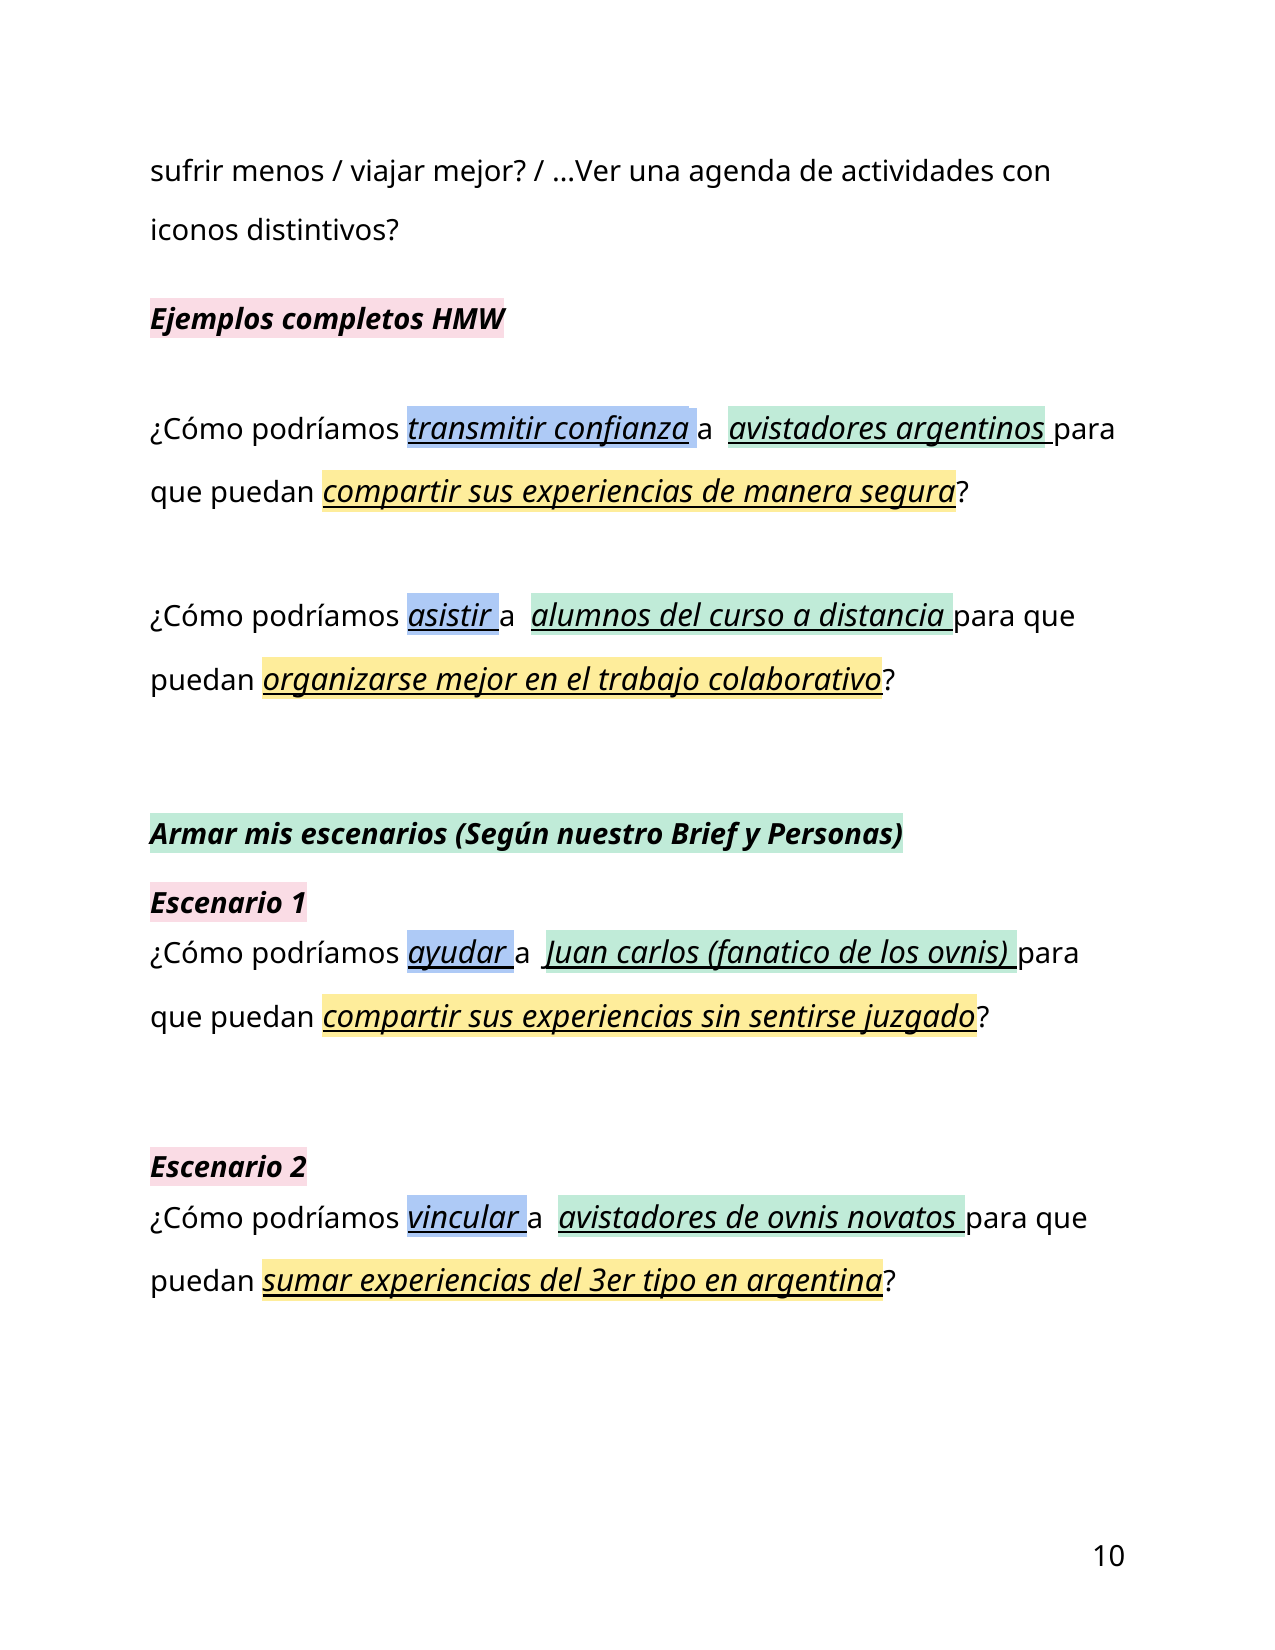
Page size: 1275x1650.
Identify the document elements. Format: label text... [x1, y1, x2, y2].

text ¿Cómo podríamos vincular a avistadores de ovnis novatos para que puedan sumar experiencias del 3er tipo en argentina? [150, 1194, 1125, 1301]
text ¿Cómo podríamos transmitir confianza a avistadores argentinos para que puedan compartir sus experiencias de manera segura? [150, 406, 1125, 512]
text sufrir menos / viajar mejor? / …Ver una agenda de actividades con iconos distintivos? [150, 150, 1125, 249]
subtitle Escenario 2 [307, 1147, 1125, 1186]
text ¿Cómo podríamos asistir a alumnos del curso a distancia para que puedan organizarse mejor en el trabajo colaborativo? [150, 593, 1125, 699]
text ¿Cómo podríamos ayudar a Juan carlos (fanatico de los ovnis) para que puedan compartir sus experiencias sin sentirse juzgado? [150, 930, 1125, 1037]
subtitle Escenario 1 [307, 882, 1125, 922]
subtitle Ejemplos completos HMW [504, 298, 1125, 338]
subtitle Armar mis escenarios (Según nuestro Brief y Personas) [903, 813, 1125, 853]
